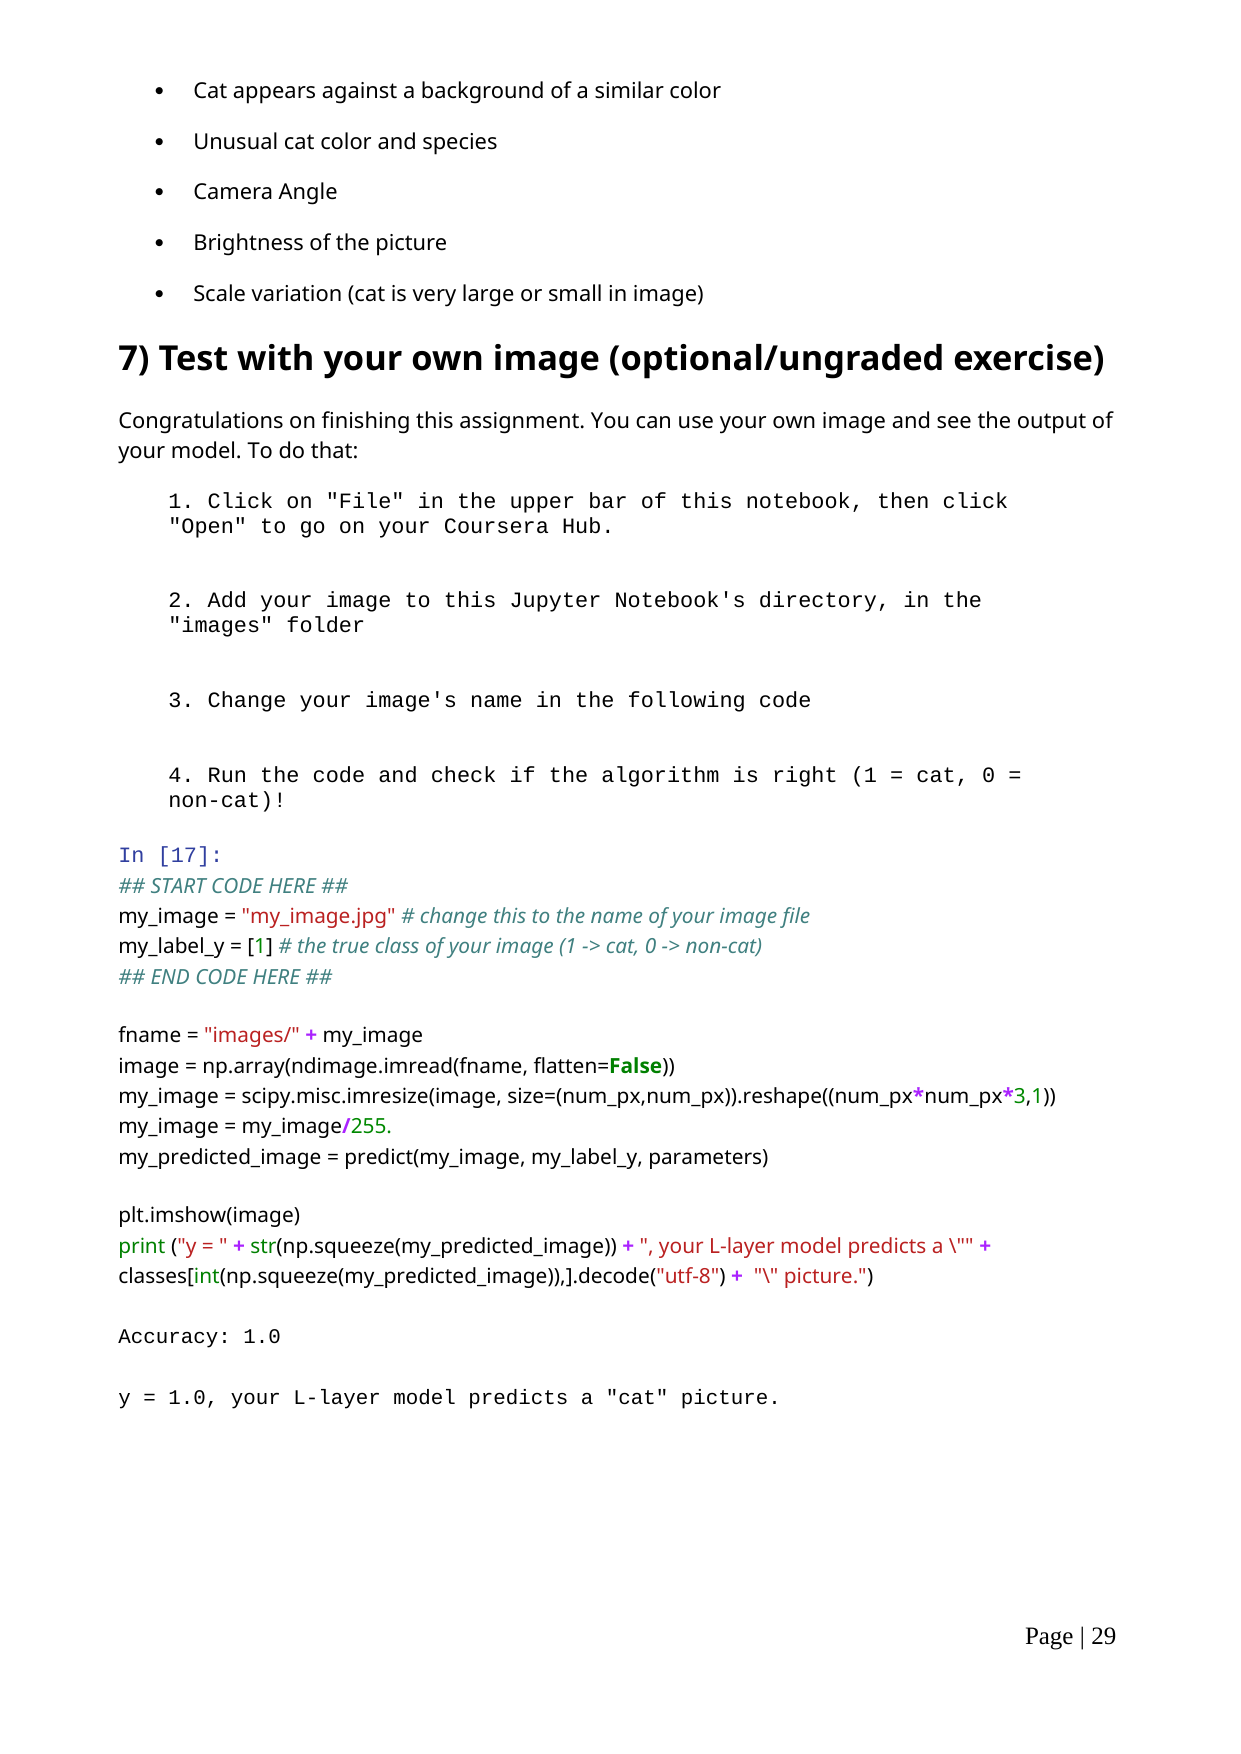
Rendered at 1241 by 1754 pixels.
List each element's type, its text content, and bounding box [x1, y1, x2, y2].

text 3. Change your image's name in the following code [168, 689, 1072, 714]
text my_image = my_image/255. [118, 1109, 1122, 1140]
list Unusual cat color and species [156, 126, 1122, 155]
list Cat appears against a background of a similar color [156, 75, 1122, 105]
text ## END CODE HERE ## [118, 960, 1122, 990]
text 1. Click on "File" in the upper bar of this notebook, then click "Open" to go on your Coursera Hub. [168, 490, 1072, 540]
text ​ [118, 1170, 1122, 1199]
text ## START CODE HERE ## [118, 869, 1122, 899]
text my_predicted_image = predict(my_image, my_label_y, parameters) [118, 1140, 1122, 1170]
text my_label_y = [1] # the true class of your image (1 -> cat, 0 -> non-cat) [118, 929, 1122, 960]
text 2. Add your image to this Jupyter Notebook's directory, in the "images" folder [168, 590, 1072, 639]
text fname = "images/" + my_image [118, 1019, 1122, 1049]
text y = 1.0, your L-layer model predicts a "cat" picture. [118, 1381, 1122, 1411]
text 4. Run the code and check if the algorithm is right (1 = cat, 0 = non-cat)! [168, 764, 1072, 814]
text plt.imshow(image) [118, 1199, 1122, 1229]
list Camera Angle [156, 176, 1122, 206]
text my_image = scipy.misc.imresize(image, size=(num_px,num_px)).reshape((num_px*num_px*3,1)) [118, 1079, 1122, 1109]
text image = np.array(ndimage.imread(fname, flatten=False)) [118, 1049, 1122, 1079]
text Accuracy: 1.0 [118, 1320, 1122, 1350]
list Brightness of the picture [156, 227, 1122, 257]
text In [17]: [118, 839, 1122, 869]
text my_image = "my_image.jpg" # change this to the name of your image file [118, 899, 1122, 929]
text Congratulations on finishing this assignment. You can use your own image and see the output of your model. To do that: [118, 406, 1122, 465]
text print ("y = " + str(np.squeeze(my_predicted_image)) + ", your L-layer model predicts a \"" + classes[int(np.squeeze(my_predicted_image)),].decode("utf-8") + "\" picture.") [118, 1229, 1122, 1289]
text ​ [118, 990, 1122, 1019]
list Scale variation (cat is very large or small in image) [156, 277, 1122, 307]
subtitle 7) Test with your own image (optional/ungraded exercise) [118, 334, 1122, 381]
